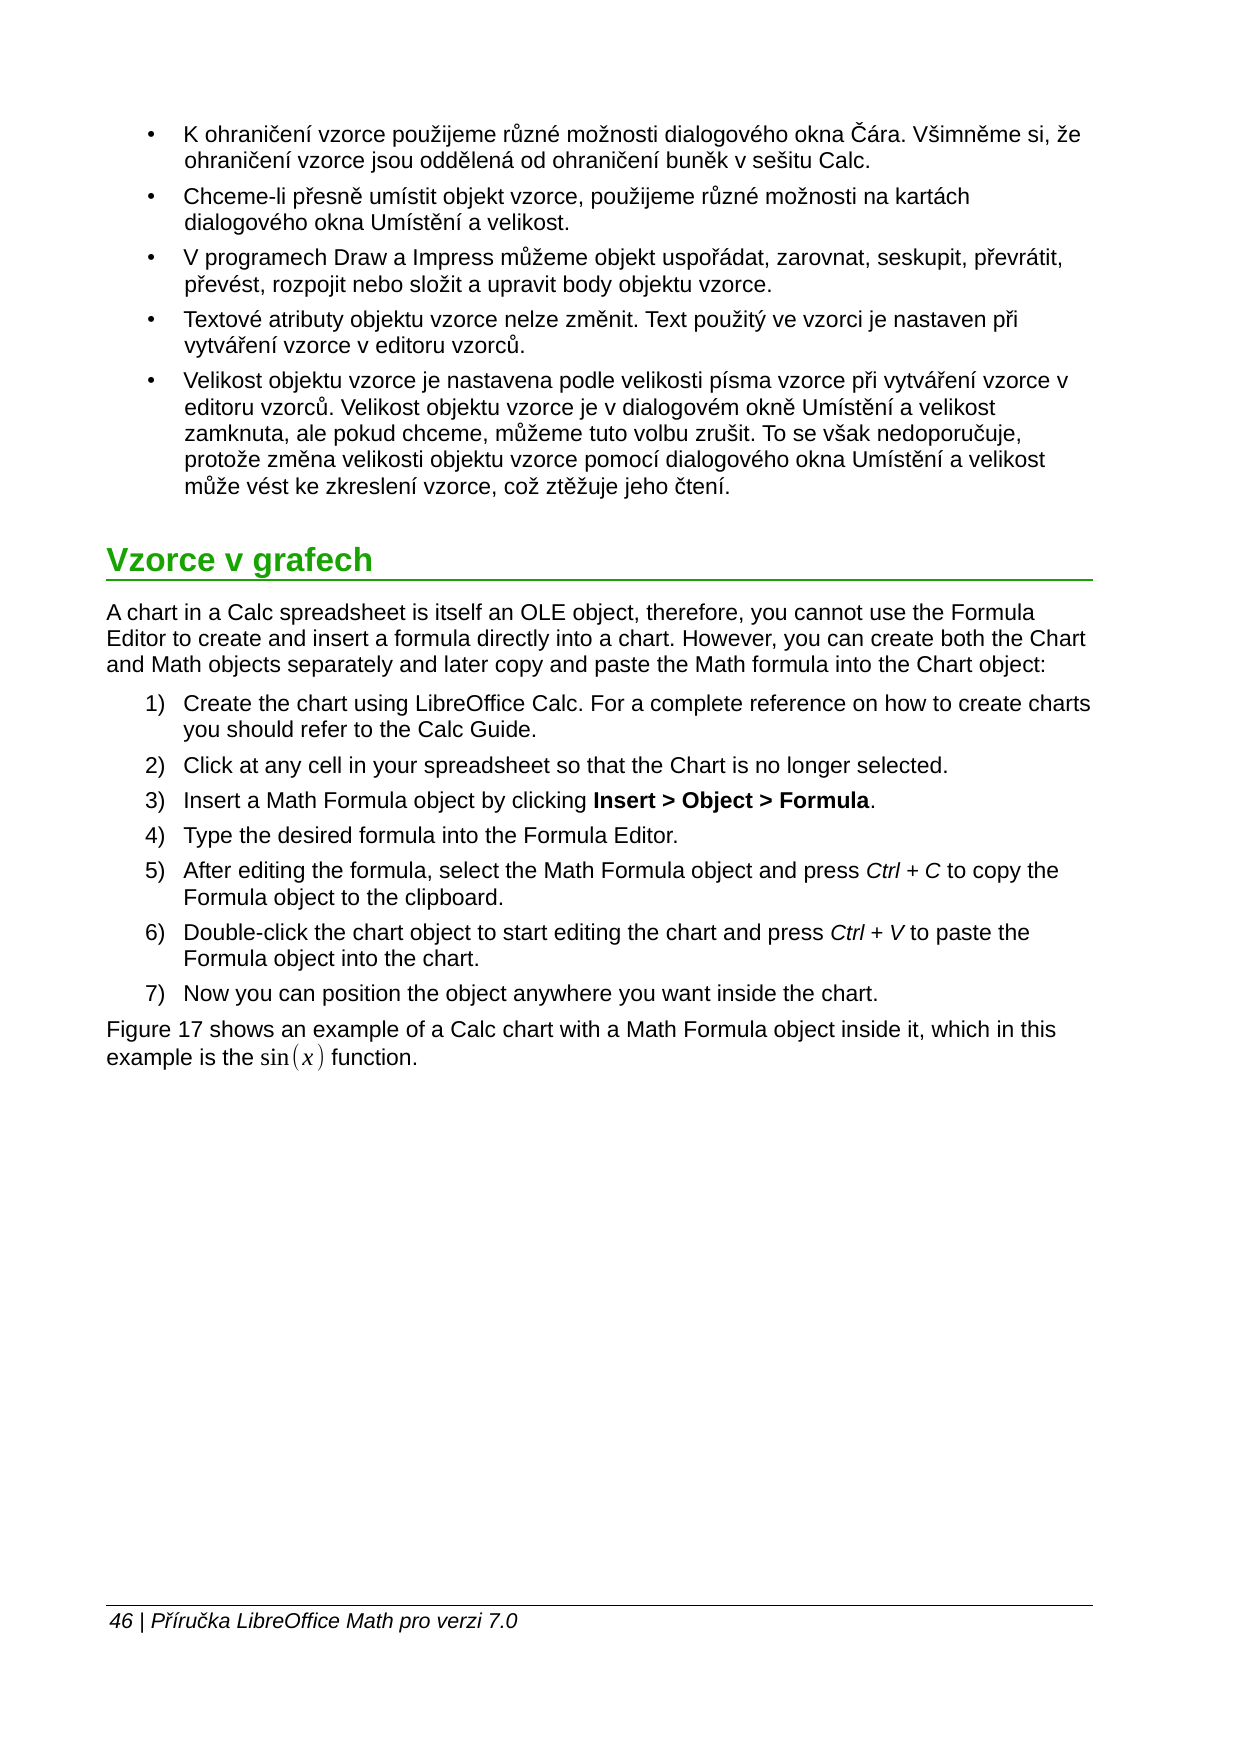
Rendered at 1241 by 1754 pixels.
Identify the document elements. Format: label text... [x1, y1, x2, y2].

list Double-click the chart object to start editing the chart and press Ctrl + V to paste the Formula object into the chart. [165, 919, 1093, 972]
text Figure 17 shows an example of a Calc chart with a Math Formula object inside it, which in this example is the function. [106, 1016, 1093, 1072]
list K ohraničení vzorce použijeme různé možnosti dialogového okna Čára. Všimněme si, že ohraničení vzorce jsou oddělená od ohraničení buněk v sešitu Calc. [144, 118, 1093, 174]
list V programech Draw a Impress můžeme objekt uspořádat, zarovnat, seskupit, převrátit, převést, rozpojit nebo složit a upravit body objektu vzorce. [144, 241, 1093, 297]
list Chceme-li přesně umístit objekt vzorce, použijeme různé možnosti na kartách dialogového okna Umístění a velikost. [144, 180, 1093, 235]
list Velikost objektu vzorce je nastavena podle velikosti písma vzorce při vytváření vzorce v editoru vzorců. Velikost objektu vzorce je v dialogovém okně Umístění a velikost zamknuta, ale pokud chceme, můžeme tuto volbu zrušit. To se však nedoporučuje, protože změna velikosti objektu vzorce pomocí dialogového okna Umístění a velikost může vést ke zkreslení vzorce, což ztěžuje jeho čtení. [144, 364, 1093, 502]
list Type the desired formula into the Formula Editor. [165, 822, 1093, 848]
list Create the chart using LibreOffice Calc. For a complete reference on how to create charts you should refer to the Calc Guide. [165, 690, 1093, 743]
text A chart in a Calc spreadsheet is itself an OLE object, therefore, you cannot use the Formula Editor to create and insert a formula directly into a chart. However, you can create both the Chart and Math objects separately and later copy and paste the Math formula into the Chart object: [106, 598, 1093, 678]
list Insert a Math Formula object by clicking Insert > Object > Formula. [165, 787, 1093, 813]
list Now you can position the object anywhere you want inside the chart. [165, 980, 1093, 1007]
list After editing the formula, select the Math Formula object and press Ctrl + C to copy the Formula object to the clipboard. [165, 857, 1093, 910]
subtitle Vzorce v grafech [106, 540, 1093, 579]
list Textové atributy objektu vzorce nelze změnit. Text použitý ve vzorci je nastaven při vytváření vzorce v editoru vzorců. [144, 303, 1093, 358]
list Click at any cell in your spreadsheet so that the Chart is no longer selected. [165, 752, 1093, 778]
